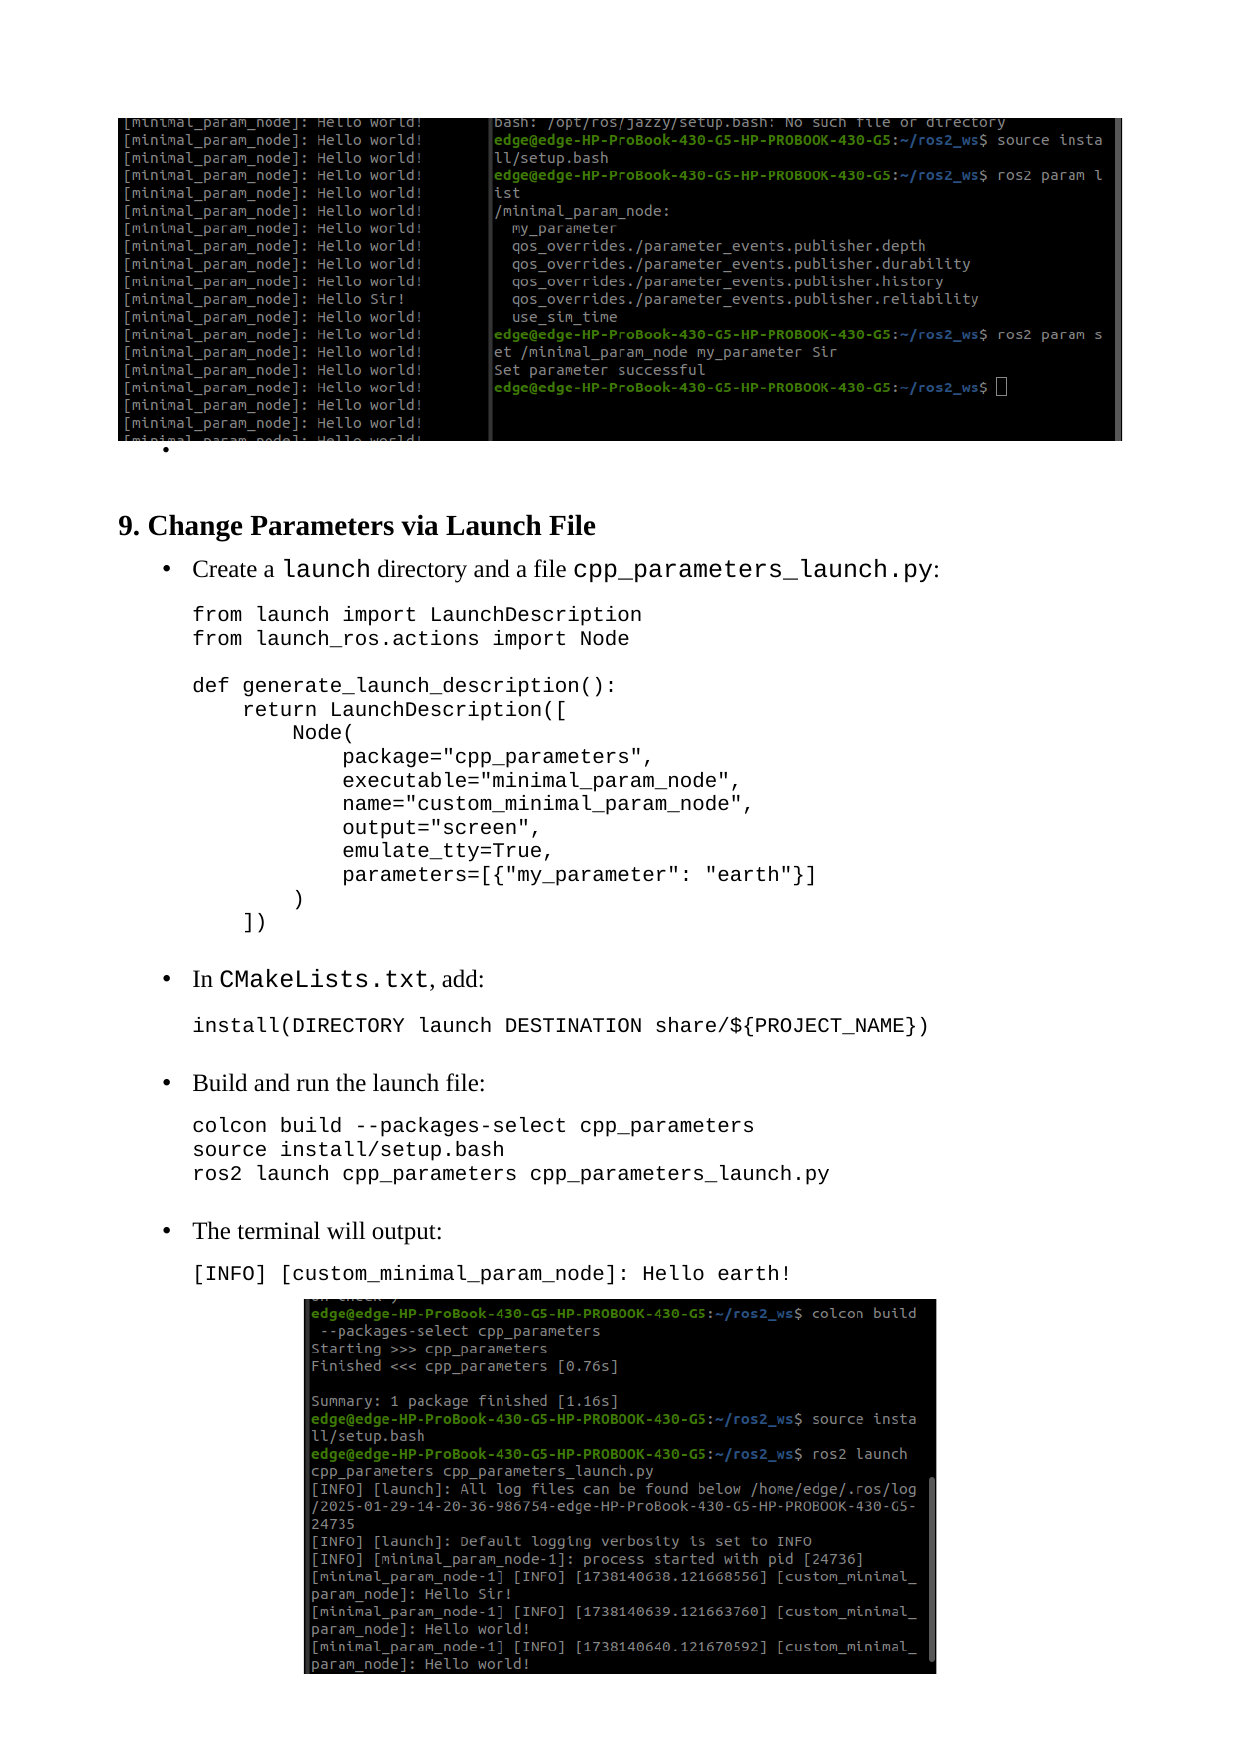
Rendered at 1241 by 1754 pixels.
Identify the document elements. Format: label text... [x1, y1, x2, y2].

list output="screen", [162, 817, 1122, 841]
list parameters=[{"my_parameter": "earth"}] [162, 864, 1122, 888]
picture [118, 118, 1123, 441]
subtitle 9. Change Parameters via Launch File [118, 508, 1122, 542]
list from launch import LaunchDescription [162, 604, 1122, 628]
list ]) [162, 911, 1122, 935]
list In CMakeLists.txt, add: [162, 964, 1122, 995]
list Create a launch directory and a file cpp_parameters_launch.py: [162, 554, 1122, 585]
list return LaunchDescription([ [162, 699, 1122, 722]
list from launch_ros.actions import Node [162, 628, 1122, 651]
list [INFO] [custom_minimal_param_node]: Hello earth! [162, 1263, 1122, 1287]
picture [303, 1299, 937, 1674]
list ) [162, 888, 1122, 911]
list Build and run the launch file: [162, 1068, 1122, 1096]
list colcon build --packages-select cpp_parameters [162, 1115, 1122, 1139]
list package="cpp_parameters", [162, 746, 1122, 769]
list ros2 launch cpp_parameters cpp_parameters_launch.py [162, 1163, 1122, 1186]
list install(DIRECTORY launch DESTINATION share/${PROJECT_NAME}) [162, 1014, 1122, 1038]
list source install/setup.bash [162, 1139, 1122, 1163]
list The terminal will output: [162, 1216, 1122, 1244]
list name="custom_minimal_param_node", [162, 793, 1122, 817]
list emulate_tty=True, [162, 841, 1122, 864]
list executable="minimal_param_node", [162, 769, 1122, 793]
list Node( [162, 722, 1122, 746]
list def generate_launch_description(): [162, 675, 1122, 699]
